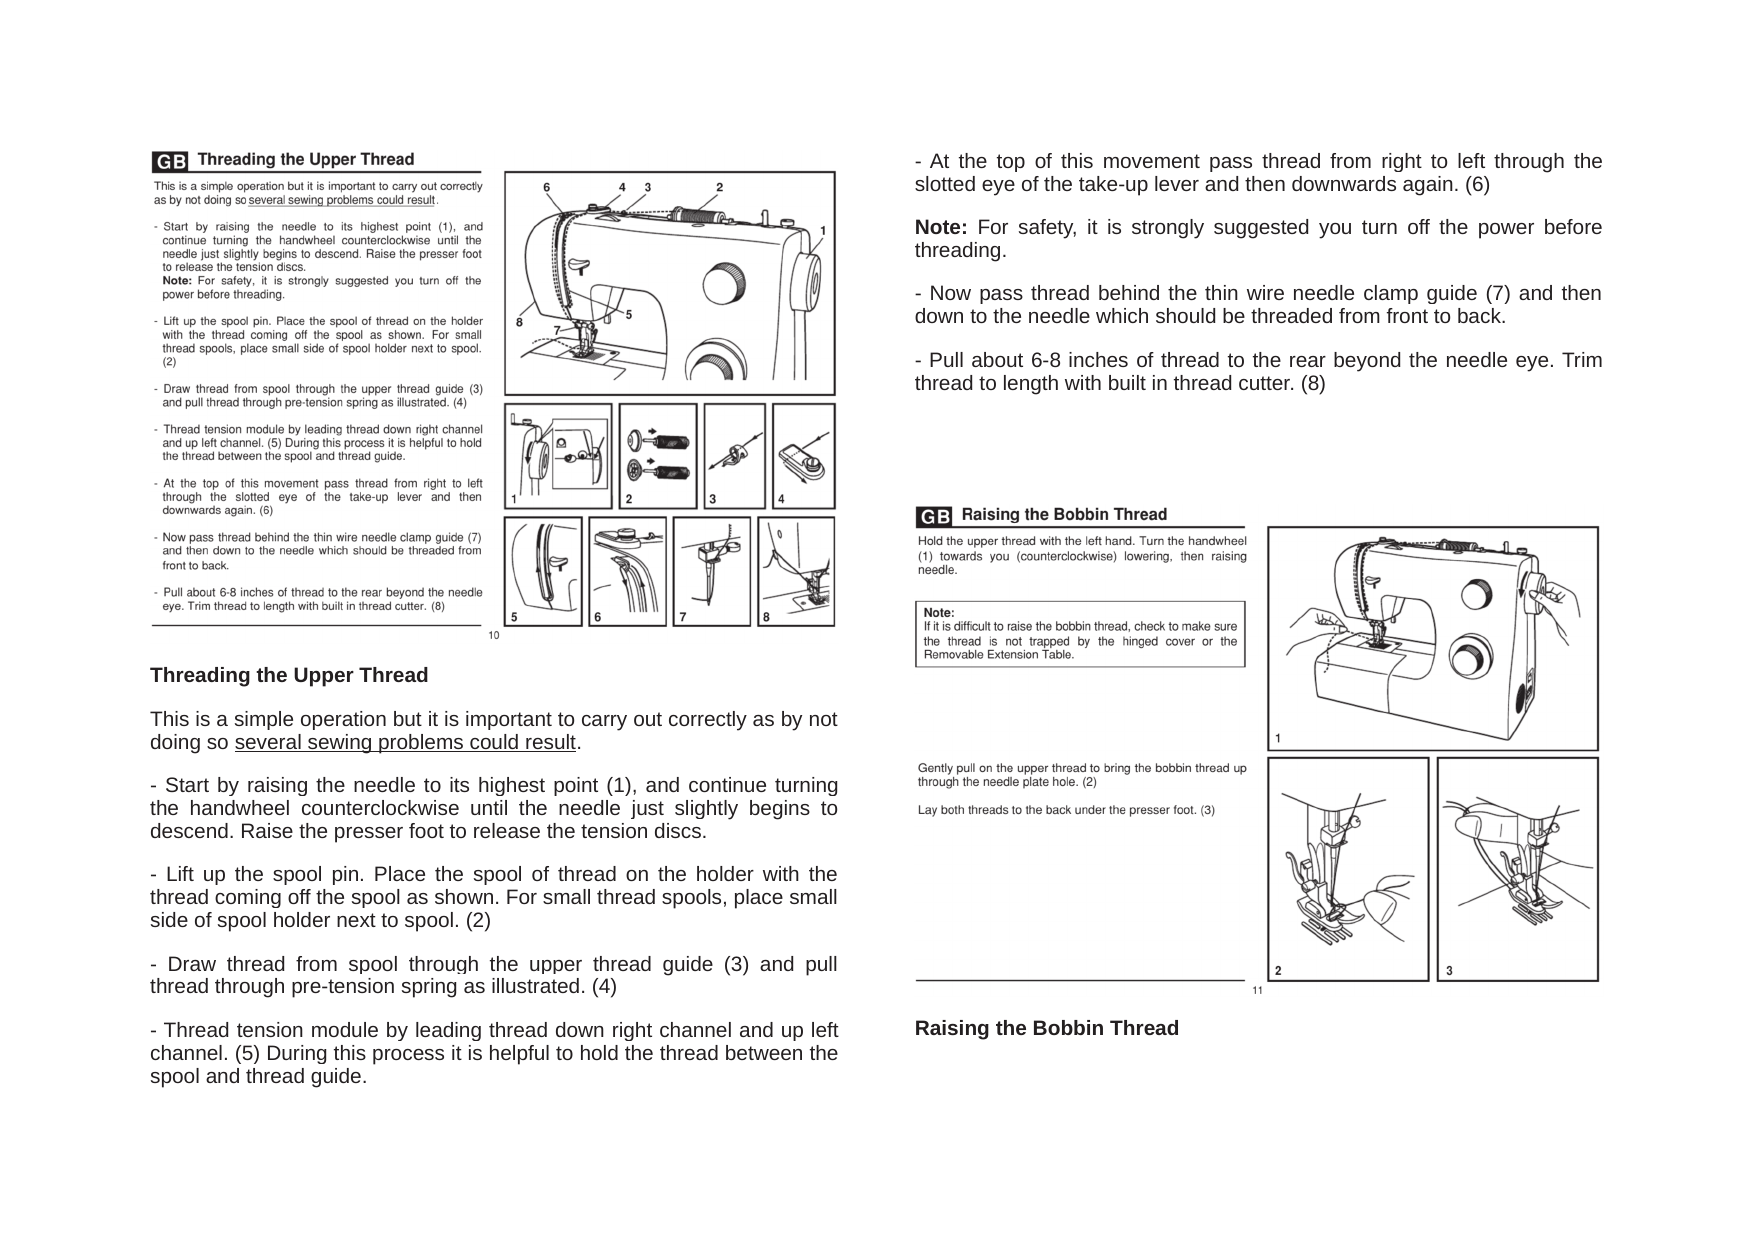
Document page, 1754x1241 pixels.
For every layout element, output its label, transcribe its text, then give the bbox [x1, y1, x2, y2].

text Raising the Bobbin Thread [914, 1017, 1604, 1040]
text GB [914, 461, 1604, 484]
picture [914, 504, 1604, 997]
text Note: For safety, it is strongly suggested you turn off the power before threading. [914, 216, 1604, 262]
text Threading the Upper Thread [150, 664, 839, 687]
picture [150, 150, 839, 644]
text - At the top of this movement pass thread from right to left through the slotted eye of the take-up lever and then downwards again. (6) [914, 150, 1604, 196]
text - Pull about 6-8 inches of thread to the rear beyond the needle eye. Trim thread to length with built in thread cutter. (8) [914, 349, 1604, 394]
text - Start by raising the needle to its highest point (1), and continue turning the handwheel counterclockwise until the needle just slightly begins to descend. Raise the presser foot to release the tension discs. [150, 774, 839, 843]
text - Draw thread from spool through the upper thread guide (3) and pull thread through pre-tension spring as illustrated. (4) [150, 953, 839, 998]
text This is a simple operation but it is important to carry out correctly as by not doing so several sewing problems could result. [150, 708, 839, 754]
text - Thread tension module by leading thread down right channel and up left channel. (5) During this process it is helpful to hold the thread between the spool and thread guide. [150, 1019, 839, 1087]
text - Lift up the spool pin. Place the spool of thread on the holder with the thread coming off the spool as shown. For small thread spools, place small side of spool holder next to spool. (2) [150, 864, 839, 932]
text - Now pass thread behind the thin wire needle clamp guide (7) and then down to the needle which should be threaded from front to back. [914, 283, 1604, 328]
